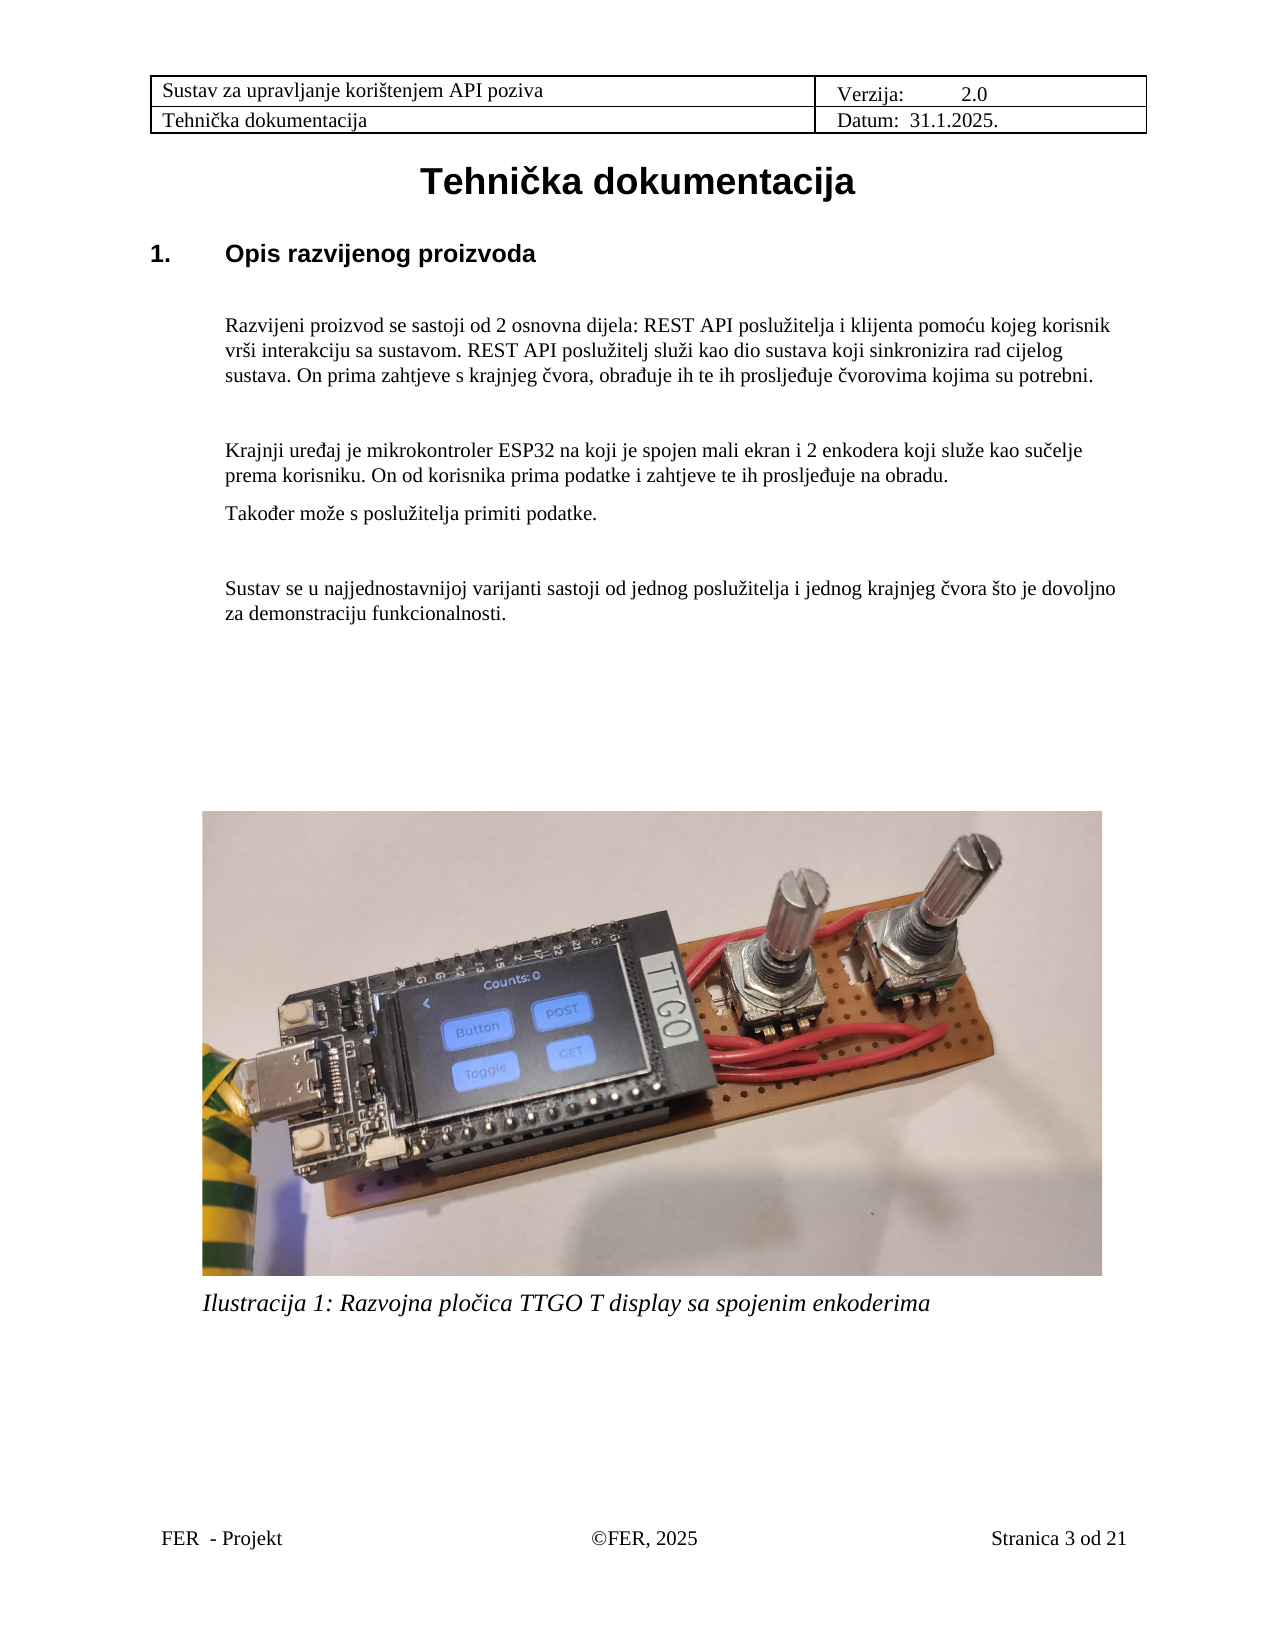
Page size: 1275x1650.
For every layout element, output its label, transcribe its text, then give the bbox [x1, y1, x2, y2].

subtitle Opis razvijenog proizvoda [150, 239, 1125, 268]
text [202, 798, 1102, 811]
text Krajnji uređaj je mikrokontroler ESP32 na koji je spojen mali ekran i 2 enkodera koji služe kao sučelje prema korisniku. On od korisnika prima podatke i zahtjeve te ih prosljeđuje na obradu. [225, 437, 1125, 487]
text Sustav se u najjednostavnijoj varijanti sastoji od jednog poslužitelja i jednog krajnjeg čvora što je dovoljno za demonstraciju funkcionalnosti. [225, 574, 1125, 624]
text Također može s poslužitelja primiti podatke. [225, 499, 1125, 524]
text Ilustracija 1: Razvojna pločica TTGO T display sa spojenim enkoderima [202, 1006, 1102, 1317]
text Razvijeni proizvod se sastoji od 2 osnovna dijela: REST API poslužitelja i klijenta pomoću kojeg korisnik vrši interakciju sa sustavom. REST API poslužitelj služi kao dio sustava koji sinkronizira rad cijelog sustava. On prima zahtjeve s krajnjeg čvora, obrađuje ih te ih prosljeđuje čvorovima kojima su potrebni. [225, 312, 1125, 387]
title Tehnička dokumentacija [150, 159, 1125, 202]
picture [202, 811, 1103, 1006]
